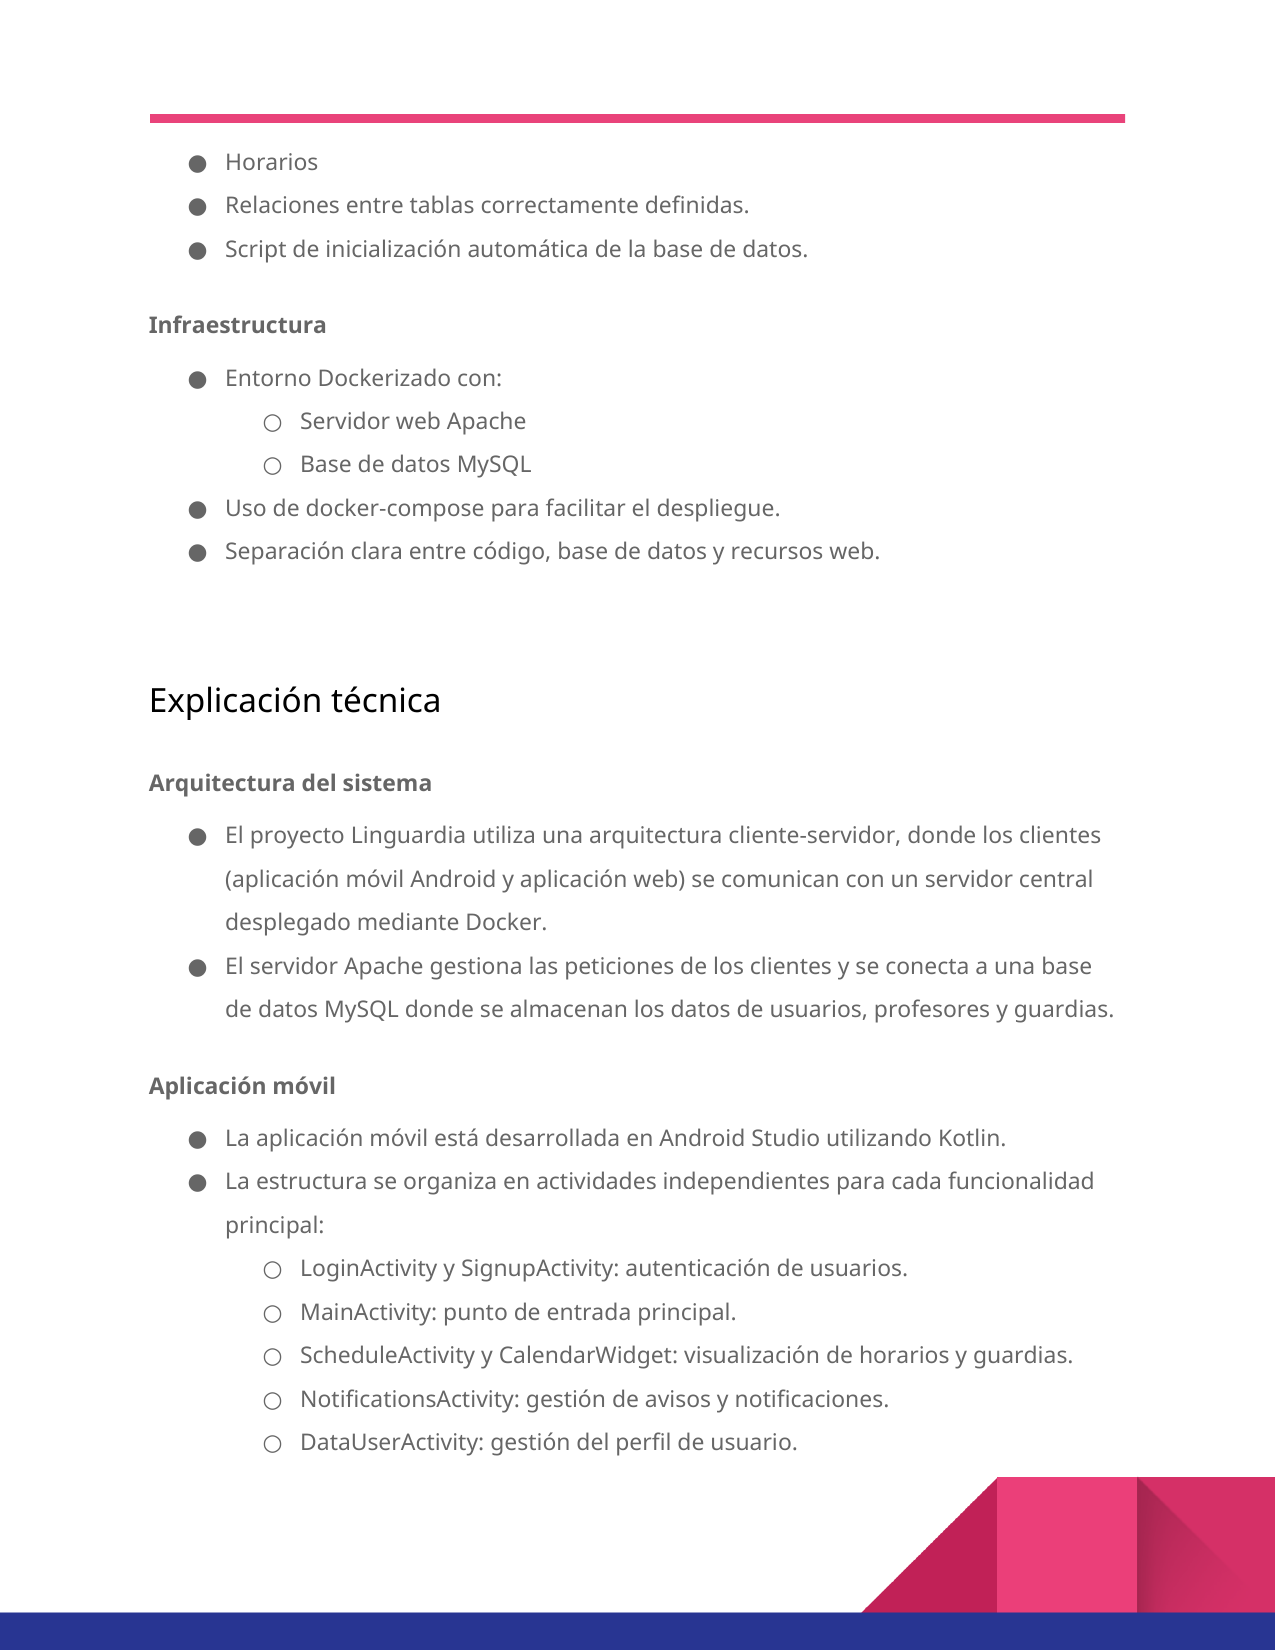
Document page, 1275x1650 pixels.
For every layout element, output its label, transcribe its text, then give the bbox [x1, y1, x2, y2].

list NotificationsActivity: gestión de avisos y notificaciones. [262, 1382, 1125, 1414]
list Separación clara entre código, base de datos y recursos web. [187, 535, 1125, 567]
list La estructura se organiza en actividades independientes para cada funcionalidad principal: [187, 1165, 1125, 1240]
list El proyecto Linguardia utiliza una arquitectura cliente-servidor, donde los clientes (aplicación móvil Android y aplicación web) se comunican con un servidor central desplegado mediante Docker. [187, 819, 1125, 937]
picture [0, 1475, 1275, 1650]
subtitle Aplicación móvil [148, 1070, 1125, 1101]
subtitle Infraestructura [148, 309, 1125, 341]
list Relaciones entre tablas correctamente definidas. [187, 189, 1125, 221]
picture [150, 114, 1125, 123]
list El servidor Apache gestiona las peticiones de los clientes y se conecta a una base de datos MySQL donde se almacenan los datos de usuarios, profesores y guardias. [187, 949, 1125, 1024]
list ScheduleActivity y CalendarWidget: visualización de horarios y guardias. [262, 1339, 1125, 1370]
list Script de inicialización automática de la base de datos. [187, 233, 1125, 264]
list MainActivity: punto de entrada principal. [262, 1296, 1125, 1327]
list LoginActivity y SignupActivity: autenticación de usuarios. [262, 1252, 1125, 1283]
list Base de datos MySQL [262, 448, 1125, 480]
list Servidor web Apache [262, 405, 1125, 436]
list La aplicación móvil está desarrollada en Android Studio utilizando Kotlin. [187, 1122, 1125, 1153]
subtitle Explicación técnica Arquitectura del sistema [148, 676, 1125, 798]
list Uso de docker-compose para facilitar el despliegue. [187, 492, 1125, 523]
list Entorno Dockerizado con: [187, 362, 1125, 393]
list Horarios [187, 146, 1125, 177]
list DataUserActivity: gestión del perfil de usuario. [262, 1426, 1125, 1457]
